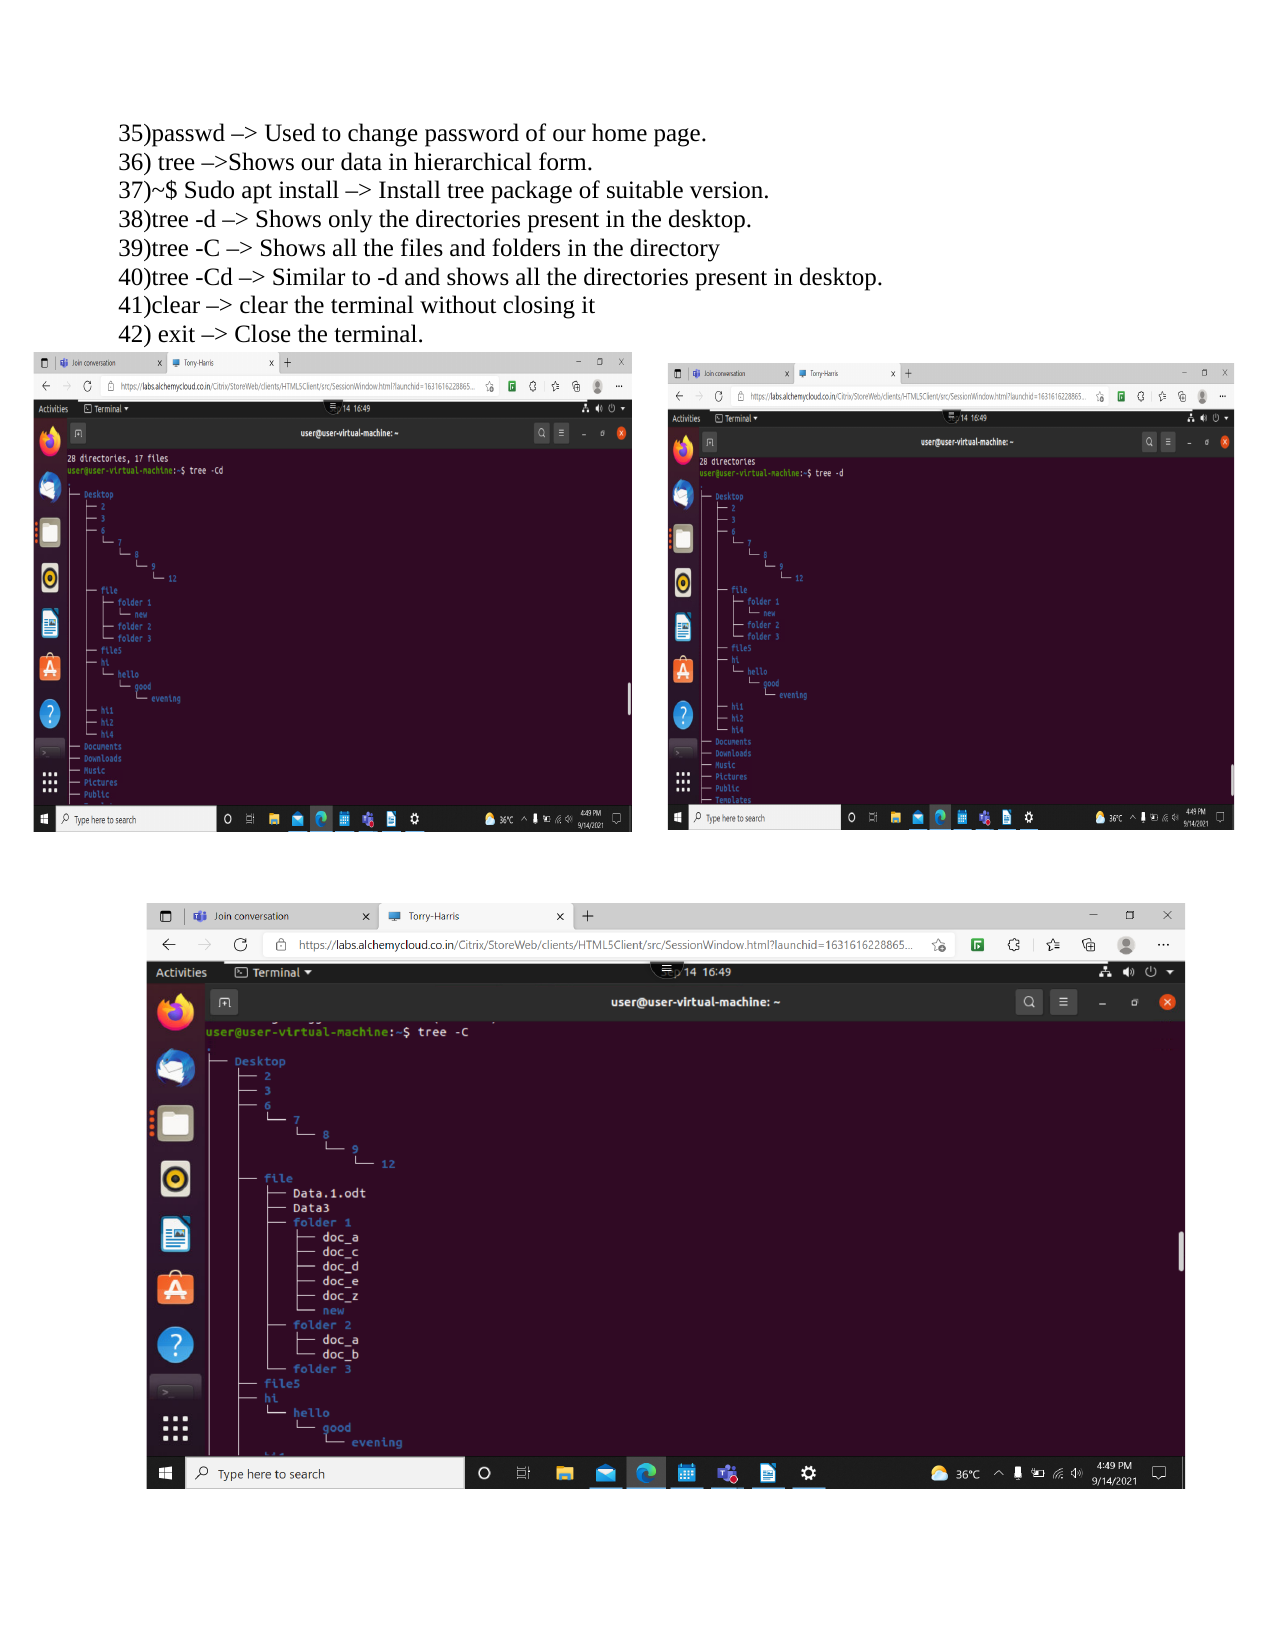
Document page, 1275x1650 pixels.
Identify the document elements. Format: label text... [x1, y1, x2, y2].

picture [146, 903, 1186, 1489]
text 42) exit –> Close the terminal. [118, 319, 1157, 348]
text 35)passwd –> Used to change password of our home page. [118, 118, 1157, 147]
text 40)tree -Cd –> Similar to -d and shows all the directories present in desktop. [118, 262, 1157, 291]
text 36) tree –>Shows our data in hierarchical form. [118, 147, 1157, 176]
text 37)~$ Sudo apt install –> Install tree package of suitable version. [118, 176, 1157, 204]
text 41)clear –> clear the terminal without closing it [118, 291, 1157, 319]
picture [33, 352, 632, 832]
text 39)tree -C –> Shows all the files and folders in the directory [118, 233, 1157, 262]
text 38)tree -d –> Shows only the directories present in the desktop. [118, 204, 1157, 233]
picture [667, 363, 1235, 830]
